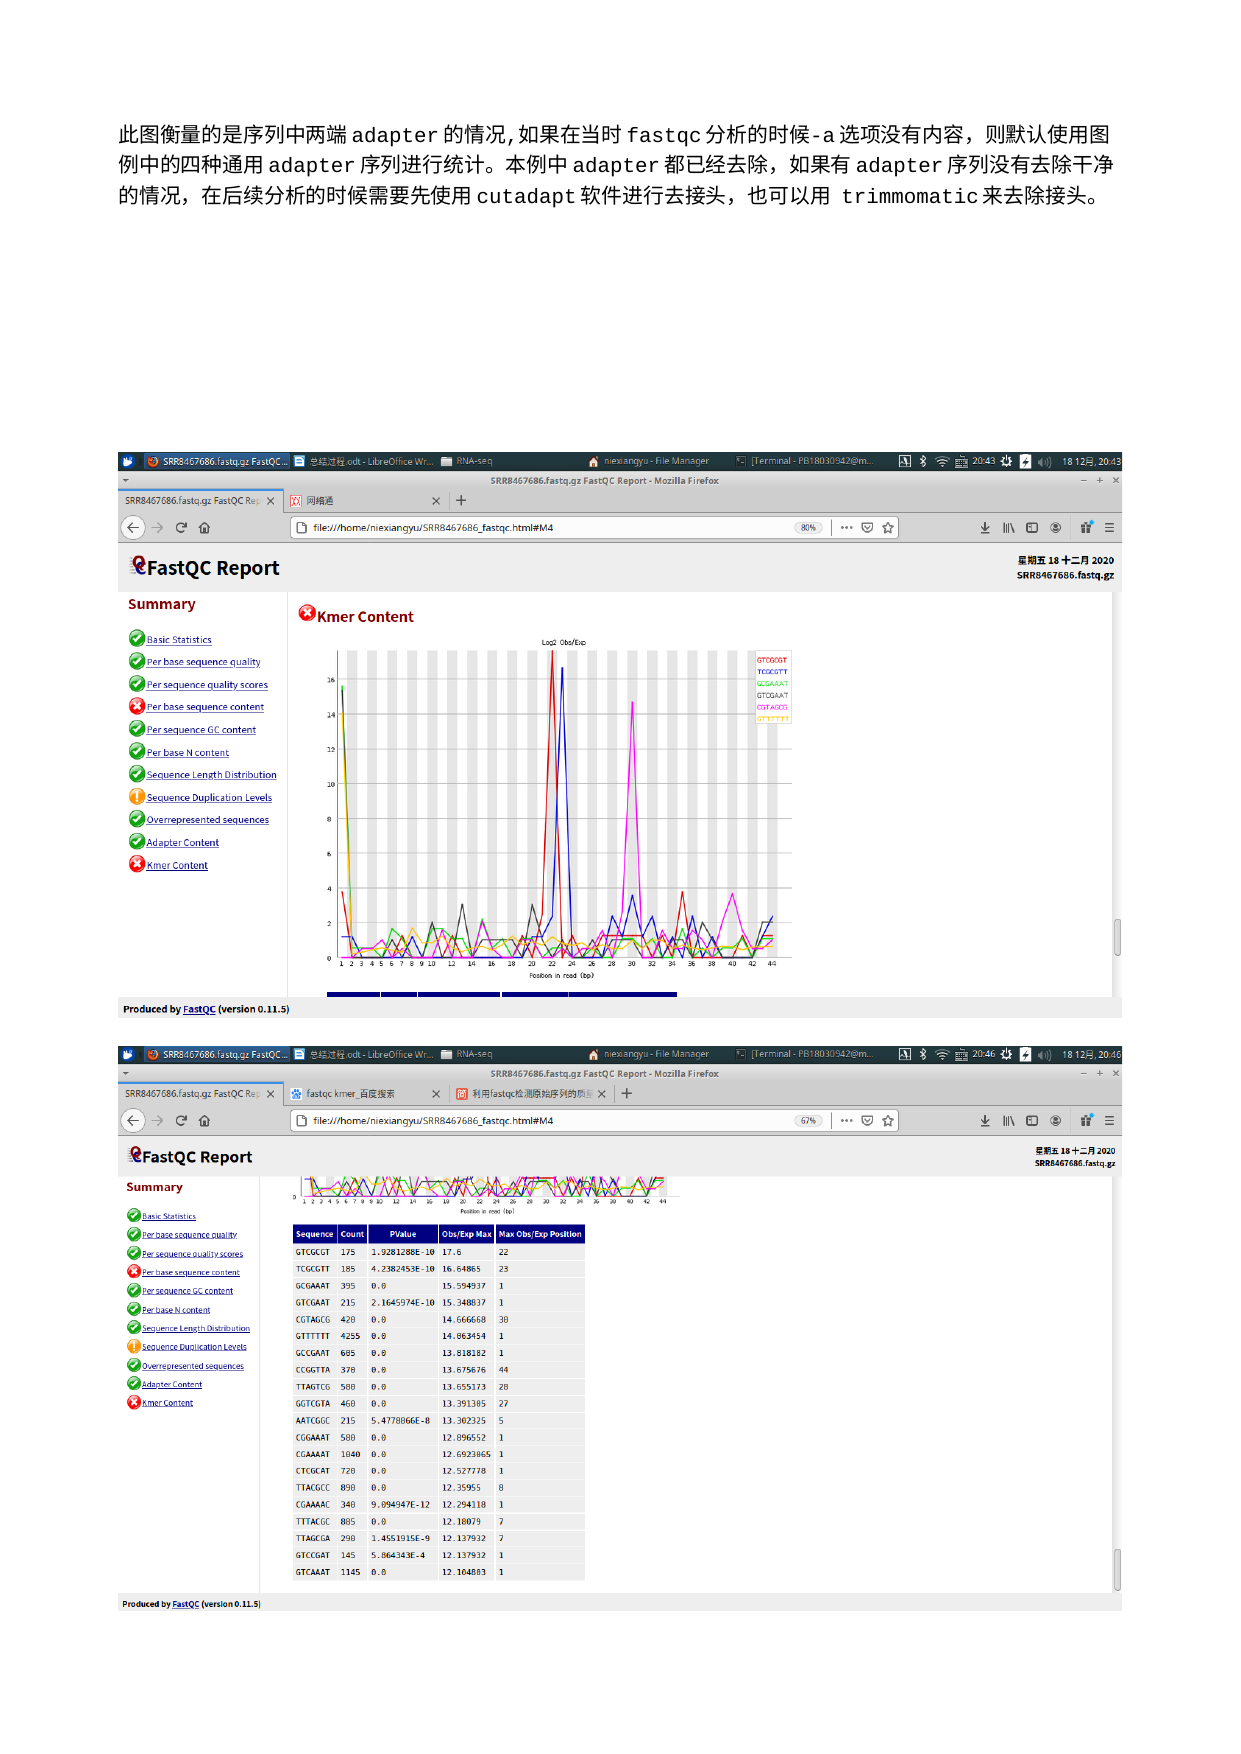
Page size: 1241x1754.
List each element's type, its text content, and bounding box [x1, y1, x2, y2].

picture [118, 1046, 1123, 1611]
picture [118, 452, 1123, 1018]
text 此图衡量的是序列中两端adapter的情况,如果在当时fastqc分析的时候-a选项没有内容，则默认使用图例中的四种通用adapter序列进行统计。本例中adapter都已经去除，如果有adapter序列没有去除干净的情况，在后续分析的时候需要先使用cutadapt软件进行去接头，也可以用 trimmomatic来去除接头。 [118, 118, 1122, 209]
